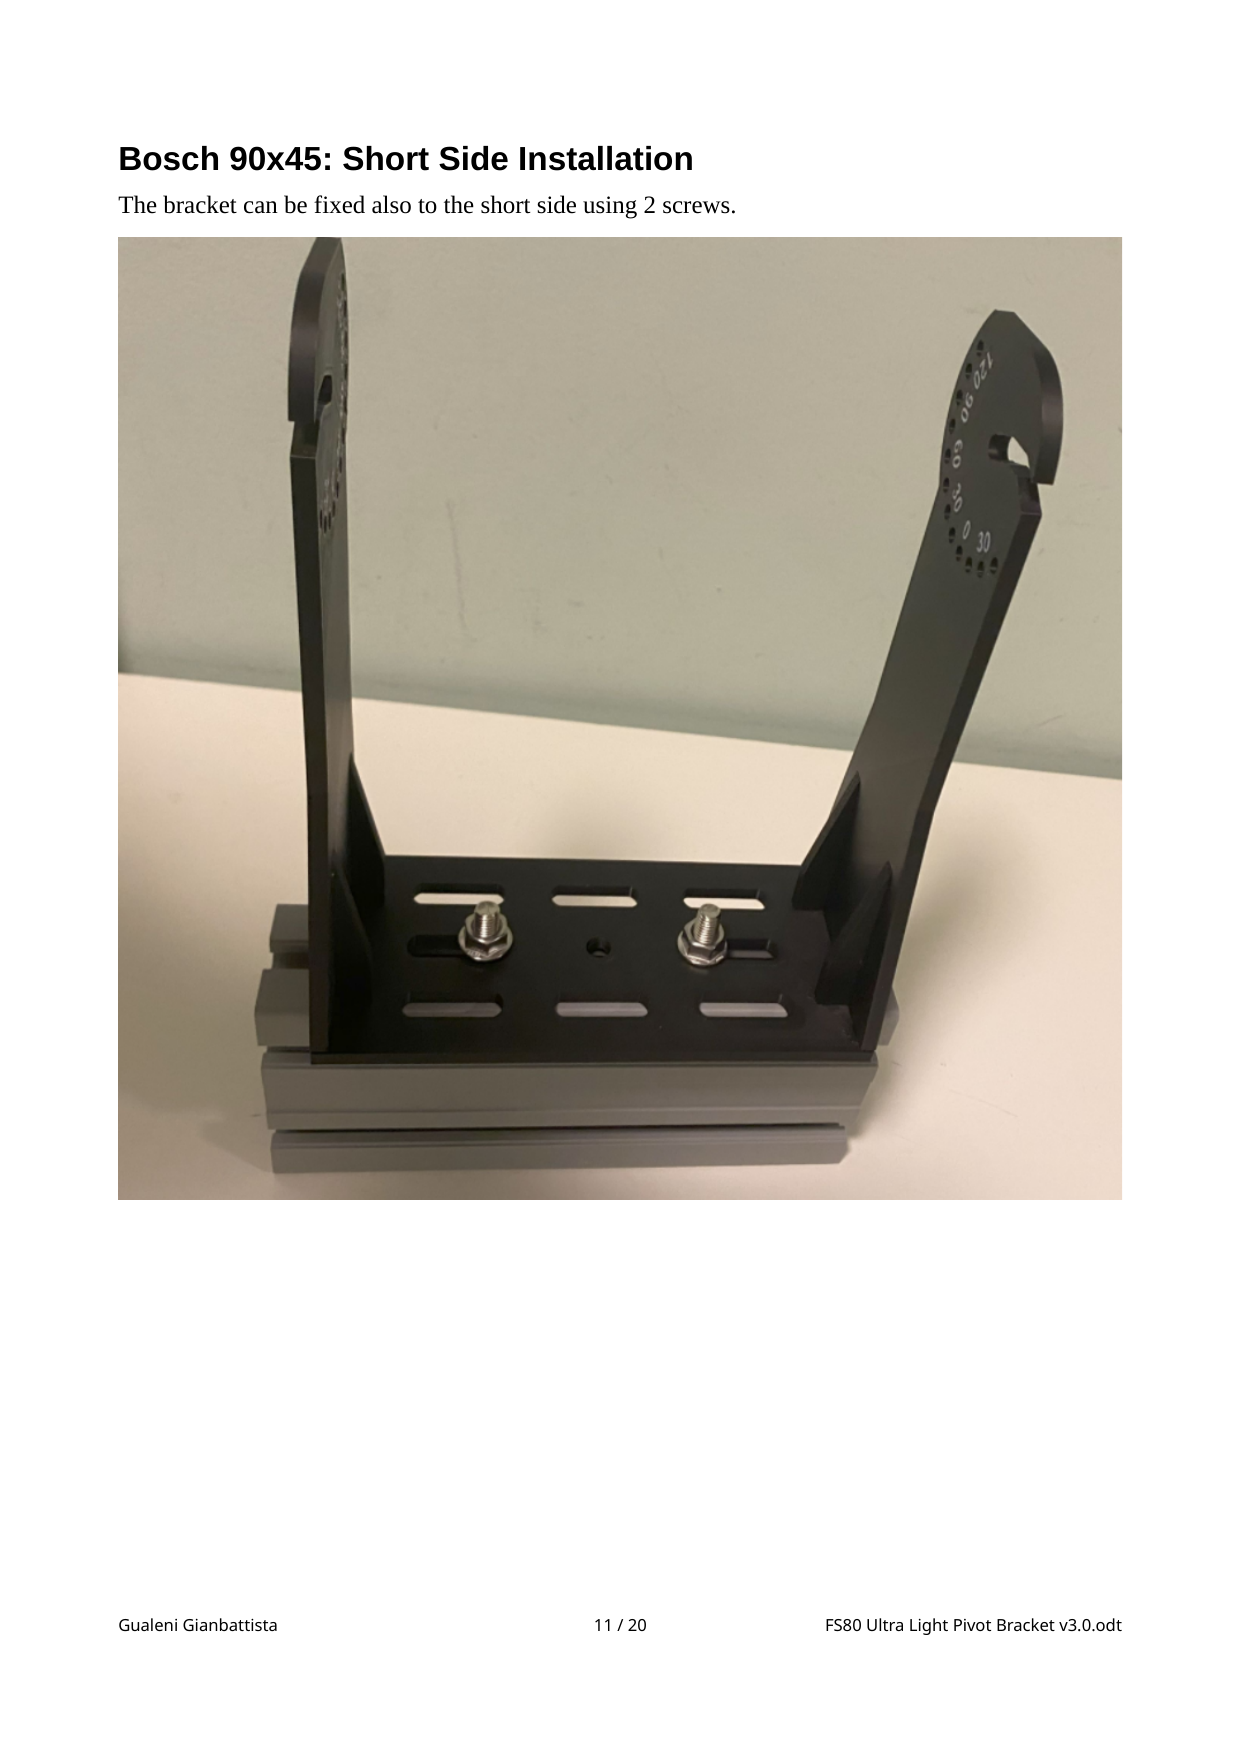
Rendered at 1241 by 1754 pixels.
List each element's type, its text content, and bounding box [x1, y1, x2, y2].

subtitle Bosch 90x45: Short Side Installation [118, 139, 1122, 177]
picture [118, 237, 1123, 1200]
text The bracket can be fixed also to the short side using 2 screws. [118, 190, 1122, 219]
